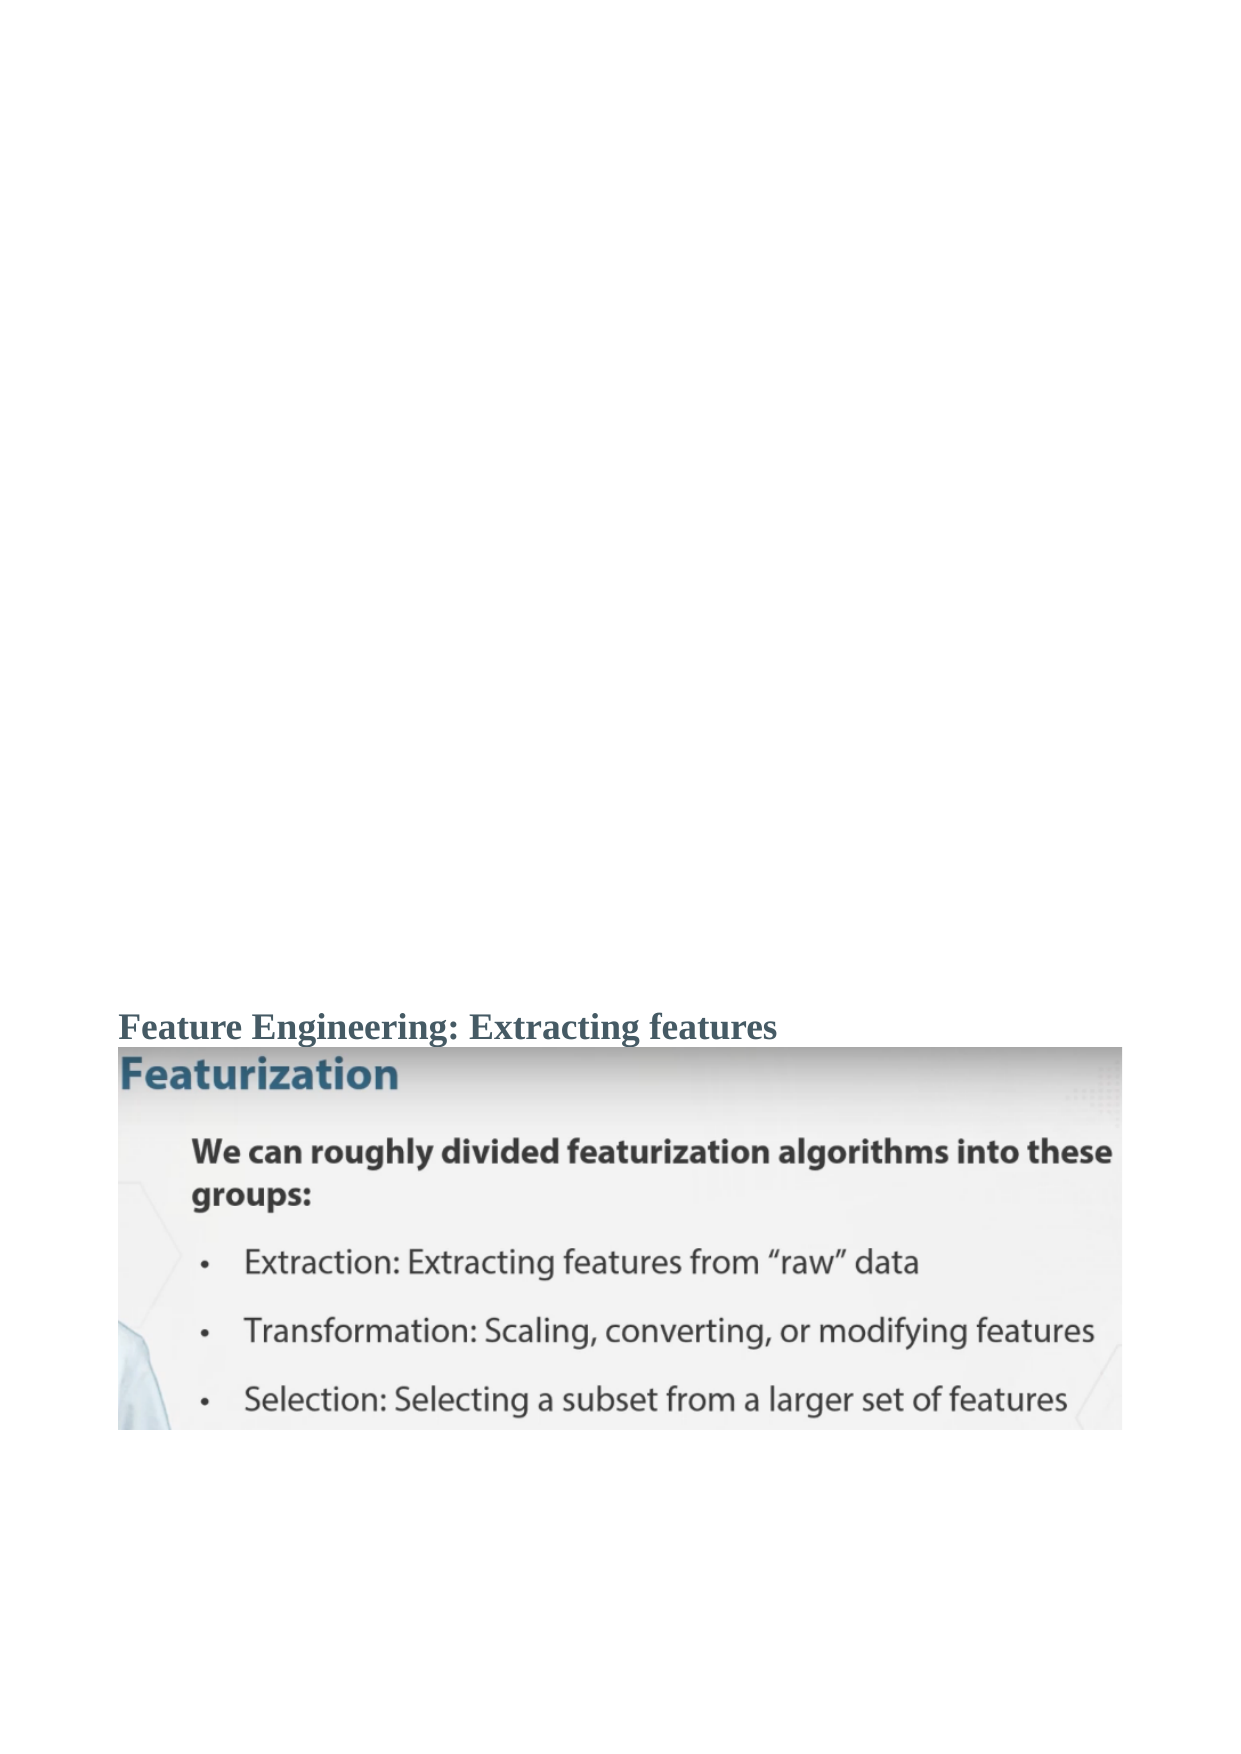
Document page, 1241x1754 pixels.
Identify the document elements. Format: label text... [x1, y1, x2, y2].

picture [118, 1047, 1123, 1430]
subtitle Feature Engineering: Extracting features [118, 1004, 1122, 1047]
